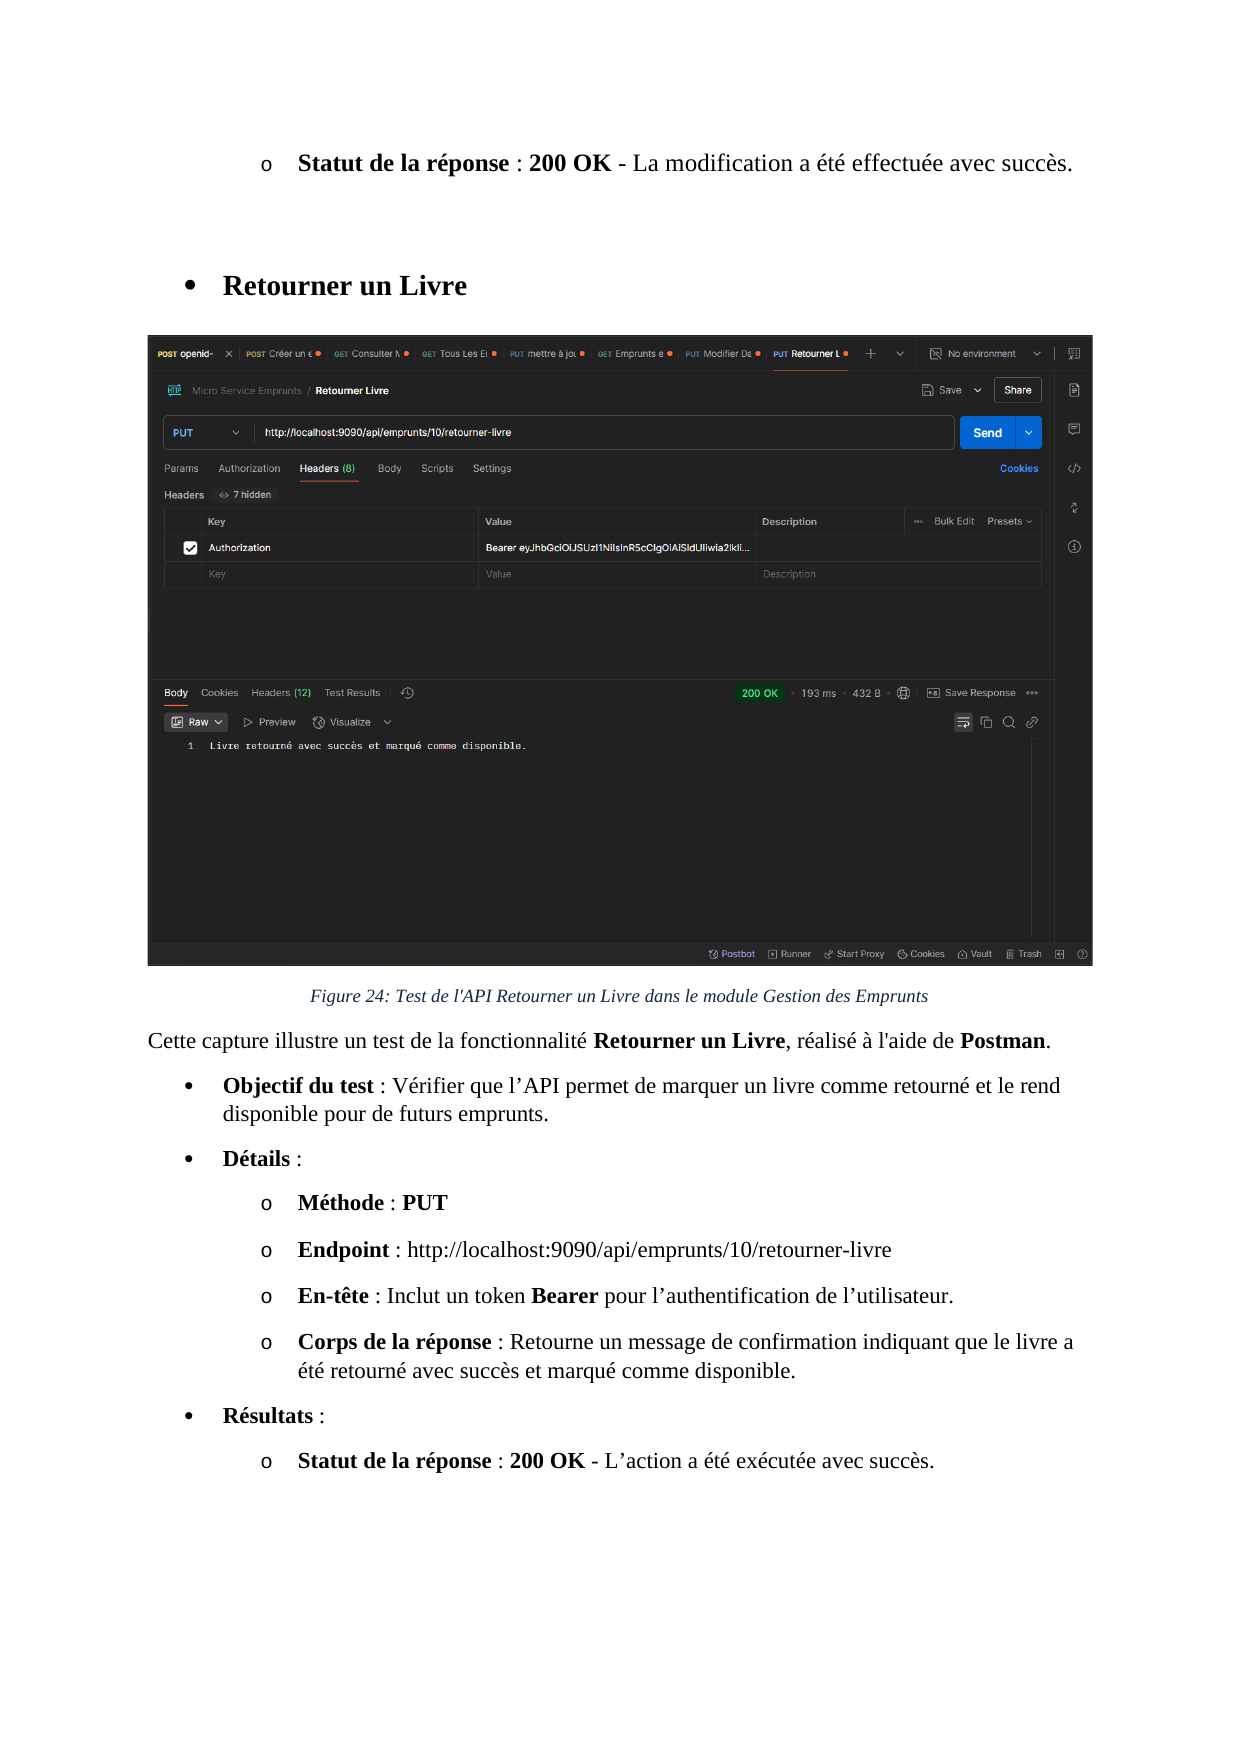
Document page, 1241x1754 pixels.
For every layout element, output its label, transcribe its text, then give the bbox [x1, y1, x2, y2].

list Corps de la réponse : Retourne un message de confirmation indiquant que le livre a été retourné avec succès et marqué comme disponible. [260, 1328, 1093, 1384]
list Méthode : PUT [260, 1189, 1093, 1217]
list En-tête : Inclut un token Bearer pour l’authentification de l’utilisateur. [260, 1282, 1093, 1309]
list Résultats : [185, 1402, 1093, 1428]
text Figure 24: Test de l'API Retourner un Livre dans le module Gestion des Emprunts [148, 984, 1093, 1006]
text Cette capture illustre un test de la fonctionnalité Retourner un Livre, réalisé à l'aide de Postman. [148, 1027, 1093, 1053]
list Retourner un Livre [185, 268, 1093, 302]
list Endpoint : http://localhost:9090/api/emprunts/10/retourner-livre [260, 1236, 1093, 1263]
list Objectif du test : Vérifier que l’API permet de marquer un livre comme retourné et le rend disponible pour de futurs emprunts. [185, 1072, 1093, 1126]
list Détails : [185, 1145, 1093, 1171]
list Statut de la réponse : 200 OK - La modification a été effectuée avec succès. [260, 148, 1093, 177]
list Statut de la réponse : 200 OK - L’action a été exécutée avec succès. [260, 1447, 1093, 1474]
